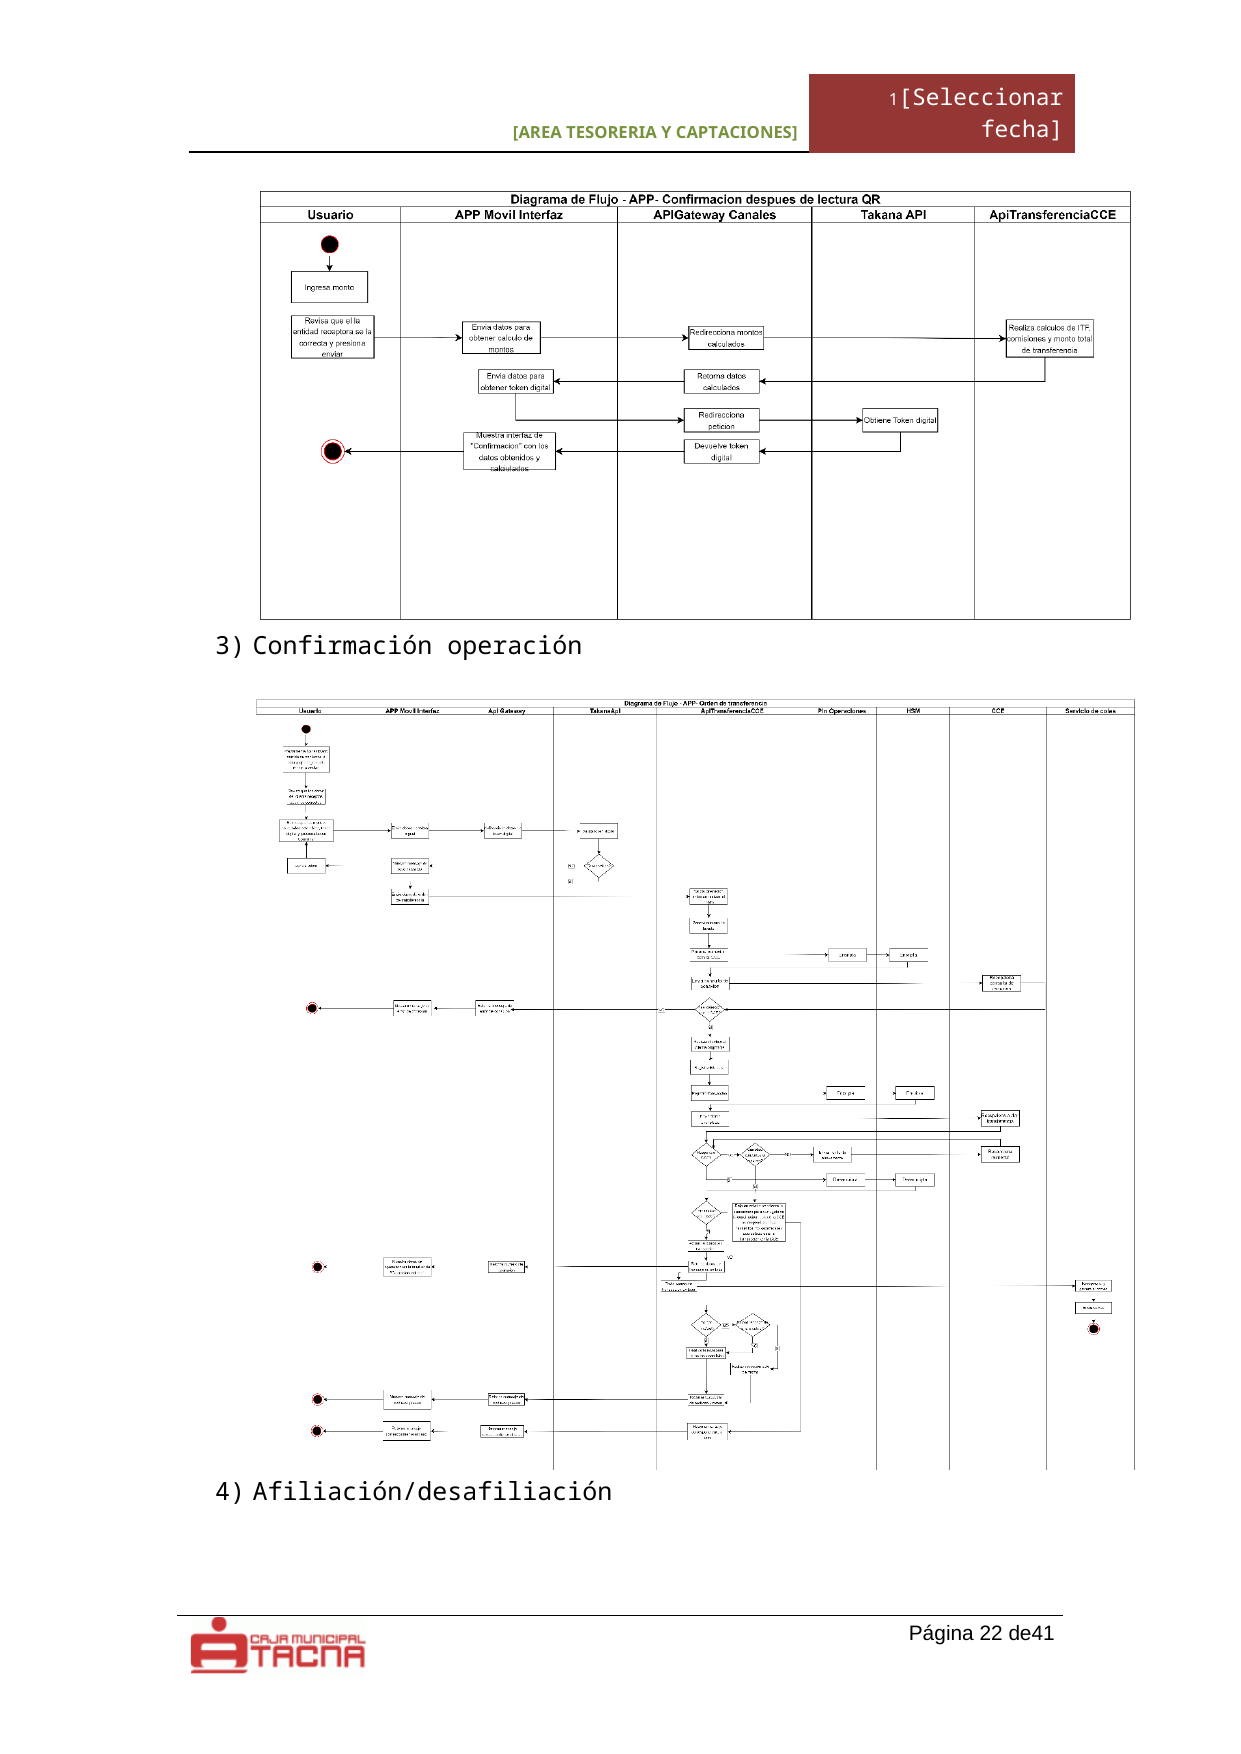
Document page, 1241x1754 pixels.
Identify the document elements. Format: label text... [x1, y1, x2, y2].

list Confirmación operación [215, 627, 1063, 661]
list Afiliación/desafiliación [215, 1474, 1063, 1508]
